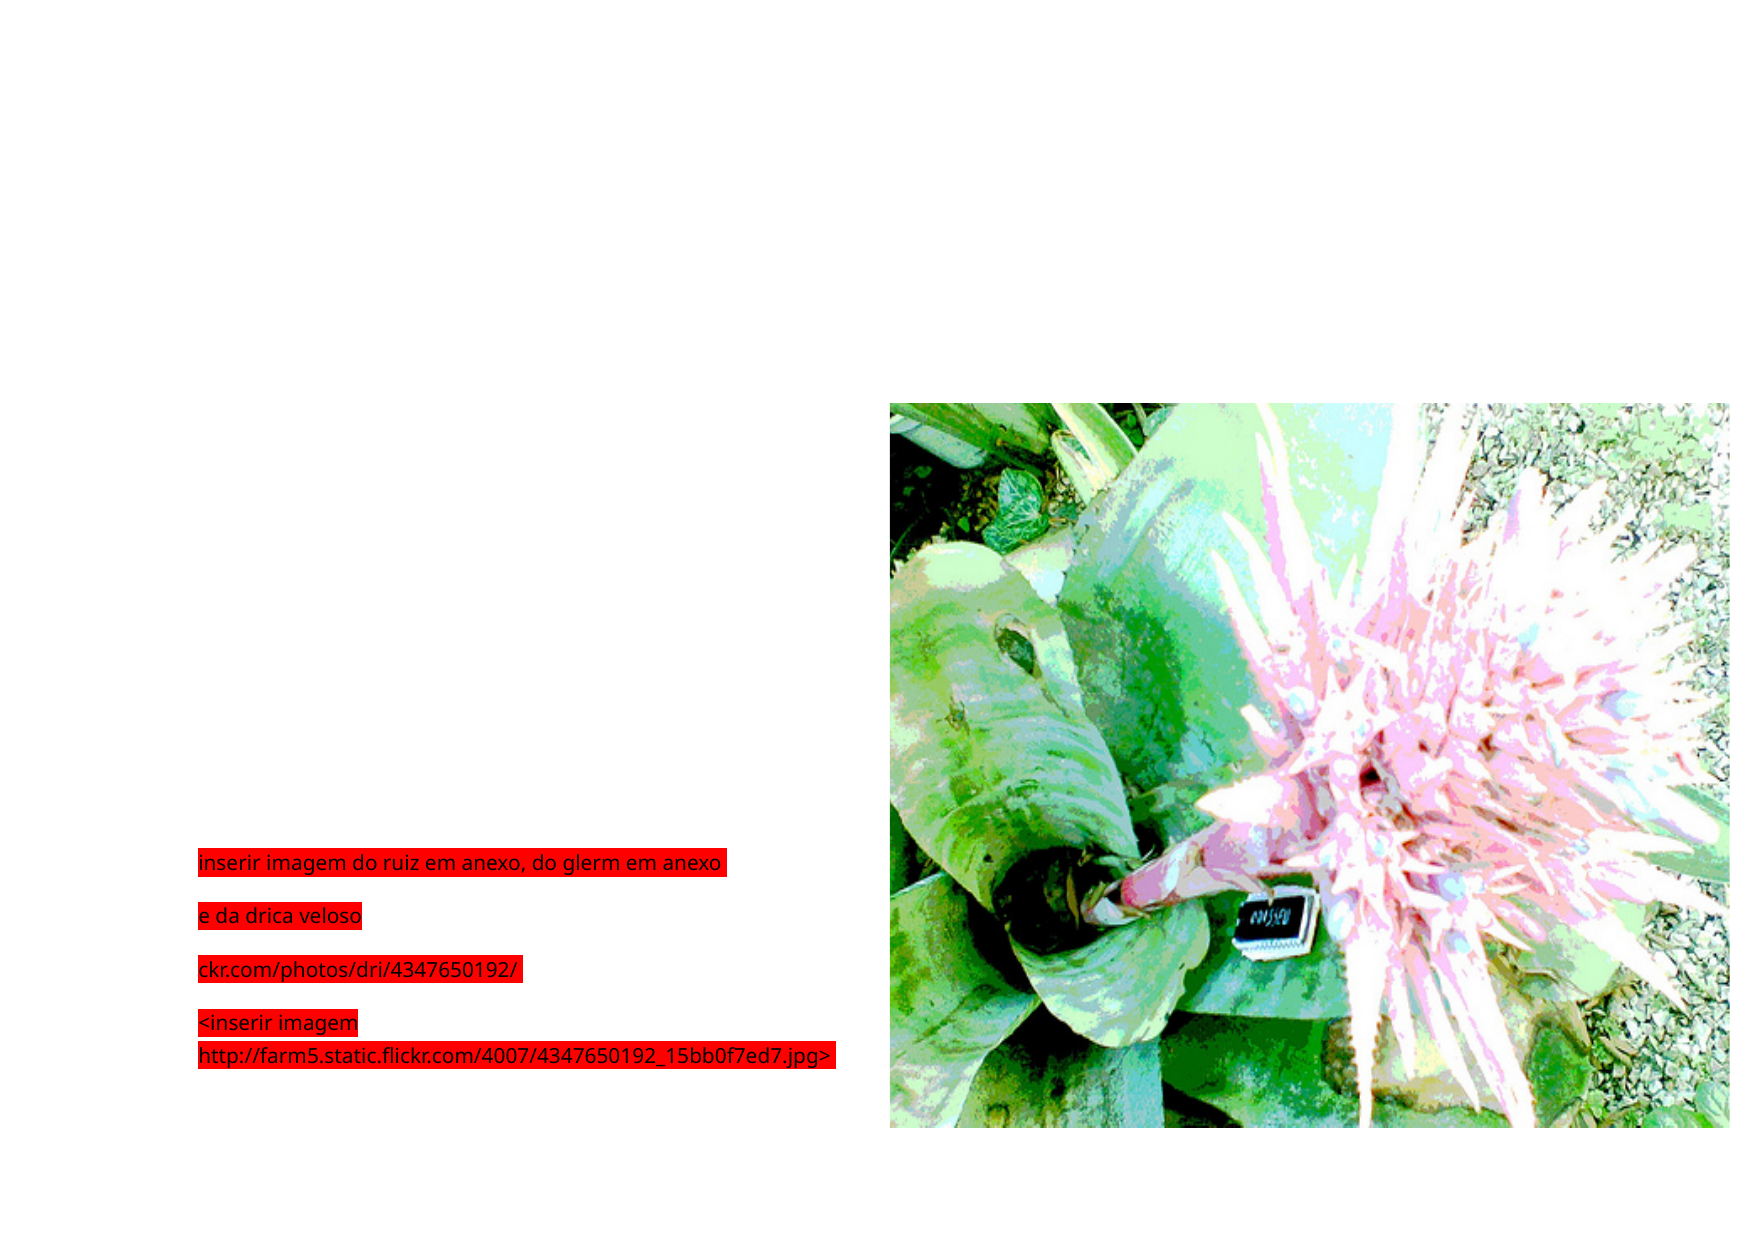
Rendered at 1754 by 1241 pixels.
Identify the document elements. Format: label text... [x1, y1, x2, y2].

text inserir imagem do ruiz em anexo, do glerm em anexo [198, 848, 889, 877]
picture [889, 403, 1730, 1128]
text e da drica veloso [198, 902, 889, 930]
text <inserir imagem http://farm5.static.flickr.com/4007/4347650192_15bb0f7ed7.jpg> [198, 1008, 889, 1069]
text ckr.com/photos/dri/4347650192/ [198, 955, 889, 983]
